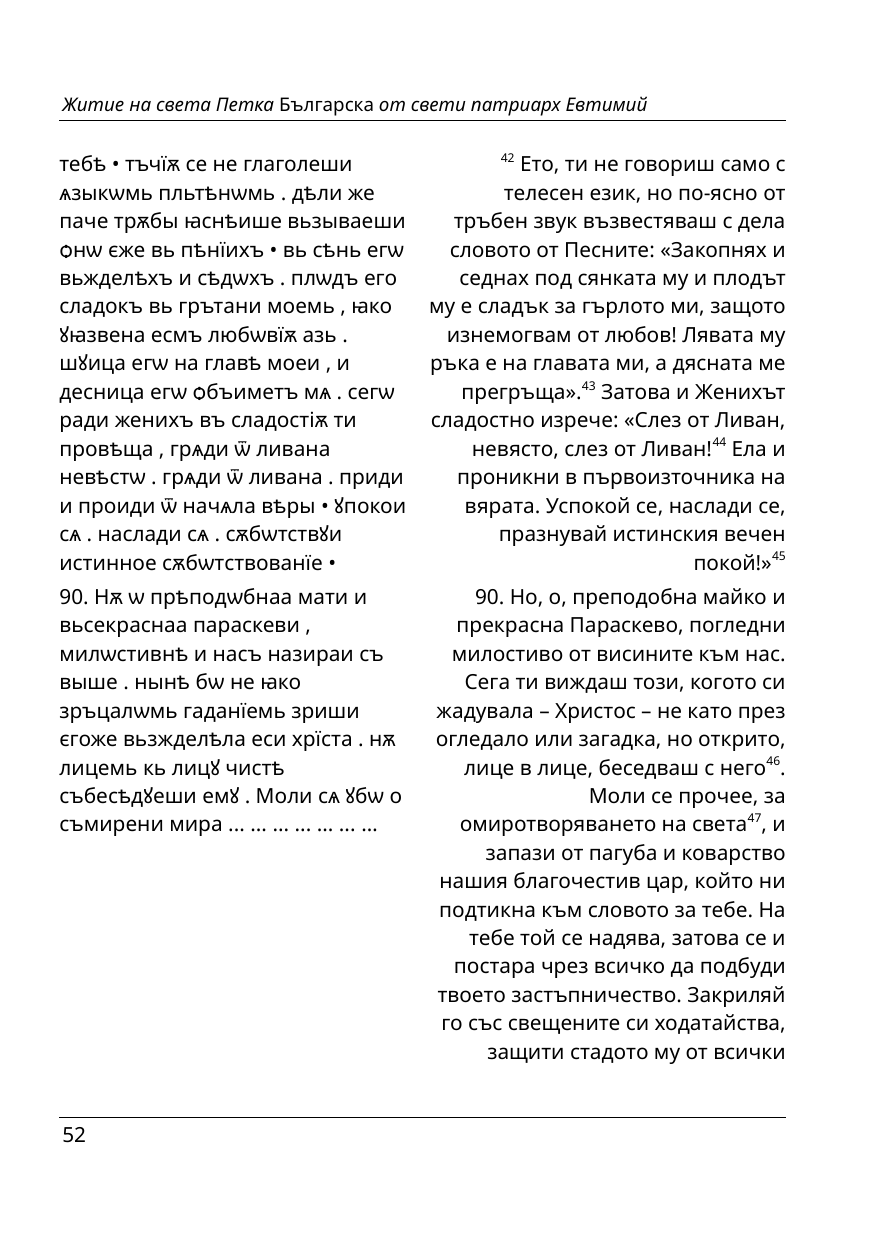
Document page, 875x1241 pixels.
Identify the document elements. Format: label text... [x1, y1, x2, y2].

table_cell 42 Ето, ти не говориш само с телесен език, но по-ясно от тръбен звук възвестяваш с дела словото от Песните: «Закопнях и седнах под сянката му и плодът му е сладък за гърлото ми, защото изнемогвам от любов! Лявата му ръка е на главата ми, а дясната ме прегръща».43 Затова и Женихът сладостно изрече: «Слез от Ливан, невясто, слез от Ливан!44 Ела и проникни в първоизточника на вярата. Успокой се, наслади се, празнувай истинския вечен покой!»45 [422, 150, 786, 582]
table_cell 90. Нѫ ѡ прѣподѡбнаа мати и вьсекраснаа параскеви , милѡстивнѣ и насъ назираи съ выше . нынѣ бѡ не ꙗко зръцалѡмь гаданїемь зриши єгоже вьзжделѣла еси хрїста . нѫ лицемь кь лицꙋ чистѣ събесѣдꙋеши емꙋ . Моли сѧ ꙋбѡ о съмирени мира ... ... ... ... ... ... … [59, 582, 422, 1065]
table_cell тебѣ • тъчїѫ се не глаголеши ѧзыкѡмь пльтѣнѡмь . дѣли же паче трѫбы ꙗснѣише вьзываеши ѻнѡ єже вь пѣнїихъ • вь сѣнь егѡ вьжделѣхъ и сѣдѡхъ . плѡдъ его сладокъ вь грътани моемь , ꙗко ꙋꙗзвена есмъ любѡвїѫ азь . шꙋица егѡ на главѣ моеи , и десница егѡ ѻбъиметъ мѧ . сегѡ ради женихъ въ сладостіѫ ти провѣща , грѧди ѿ ливана невѣстѡ . грѧди ѿ ливана . приди и проиди ѿ начѧла вѣры • ꙋпокои сѧ . наслади сѧ . сѫбѡтствꙋи истинное сѫбѡтствованїе • [59, 150, 422, 582]
table_cell 90. Но, о, преподобна майко и прекрасна Параскево, погледни милостиво от висините към нас. Сега ти виждаш този, когото си жадувала – Христос – не като през огледало или загадка, но открито, лице в лице, беседваш с него46. Моли се прочее, за омиротворяването на света47, и запази от пагуба и коварство нашия благочестив цар, който ни подтикна към словото за тебе. На тебе той се надява, затова се и постара чрез всичко да подбуди твоето застъпничество. Закриляй го със свещените си ходатайства, защити стадото му от всички [422, 582, 786, 1065]
